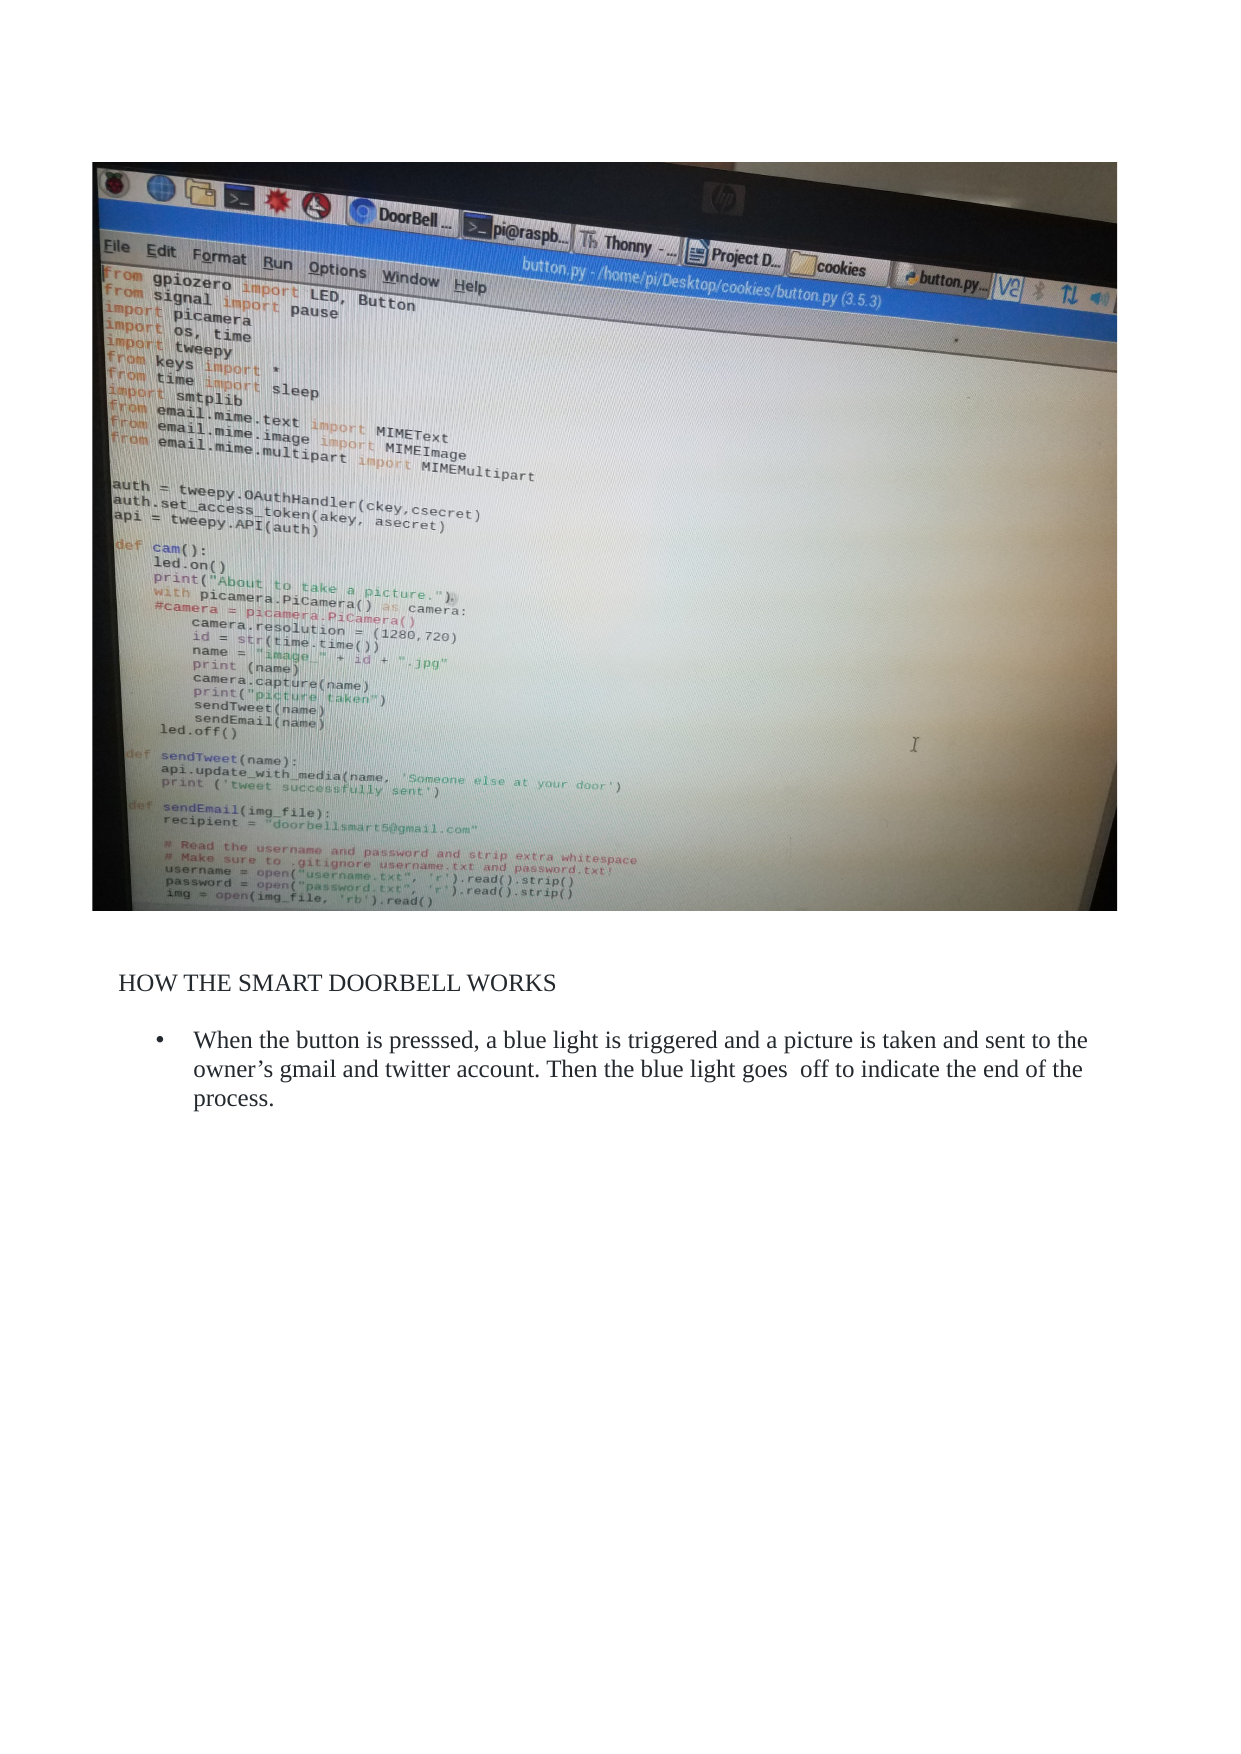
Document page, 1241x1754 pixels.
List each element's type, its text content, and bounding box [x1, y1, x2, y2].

list When the button is presssed, a blue light is triggered and a picture is taken and sent to the owner’s gmail and twitter account. Then the blue light goes off to indicate the end of the process. [156, 1026, 1122, 1112]
text HOW THE SMART DOORBELL WORKS [118, 968, 1122, 997]
picture [92, 162, 1118, 911]
